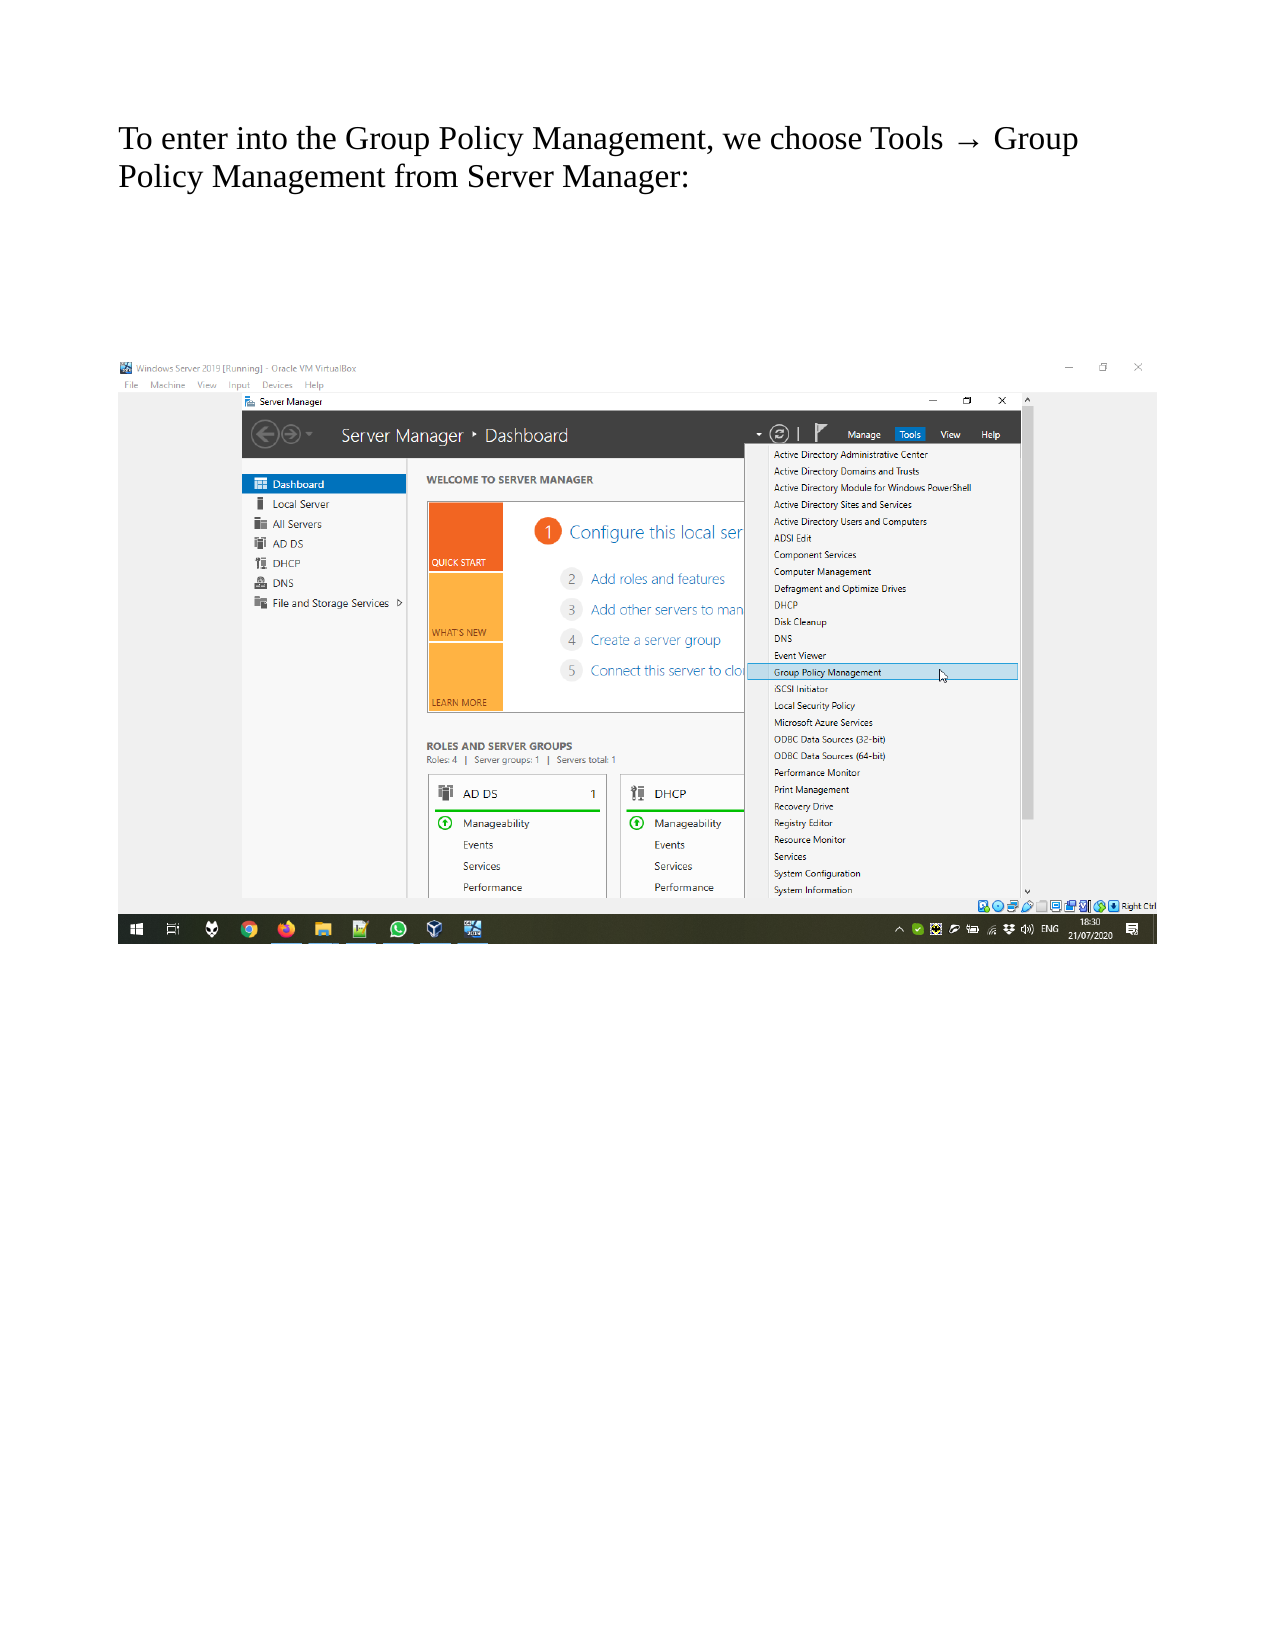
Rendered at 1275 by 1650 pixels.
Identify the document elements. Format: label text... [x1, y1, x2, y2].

text To enter into the Group Policy Management, we choose Tools → Group Policy Management from Server Manager: [118, 118, 1157, 195]
picture [118, 360, 1157, 944]
